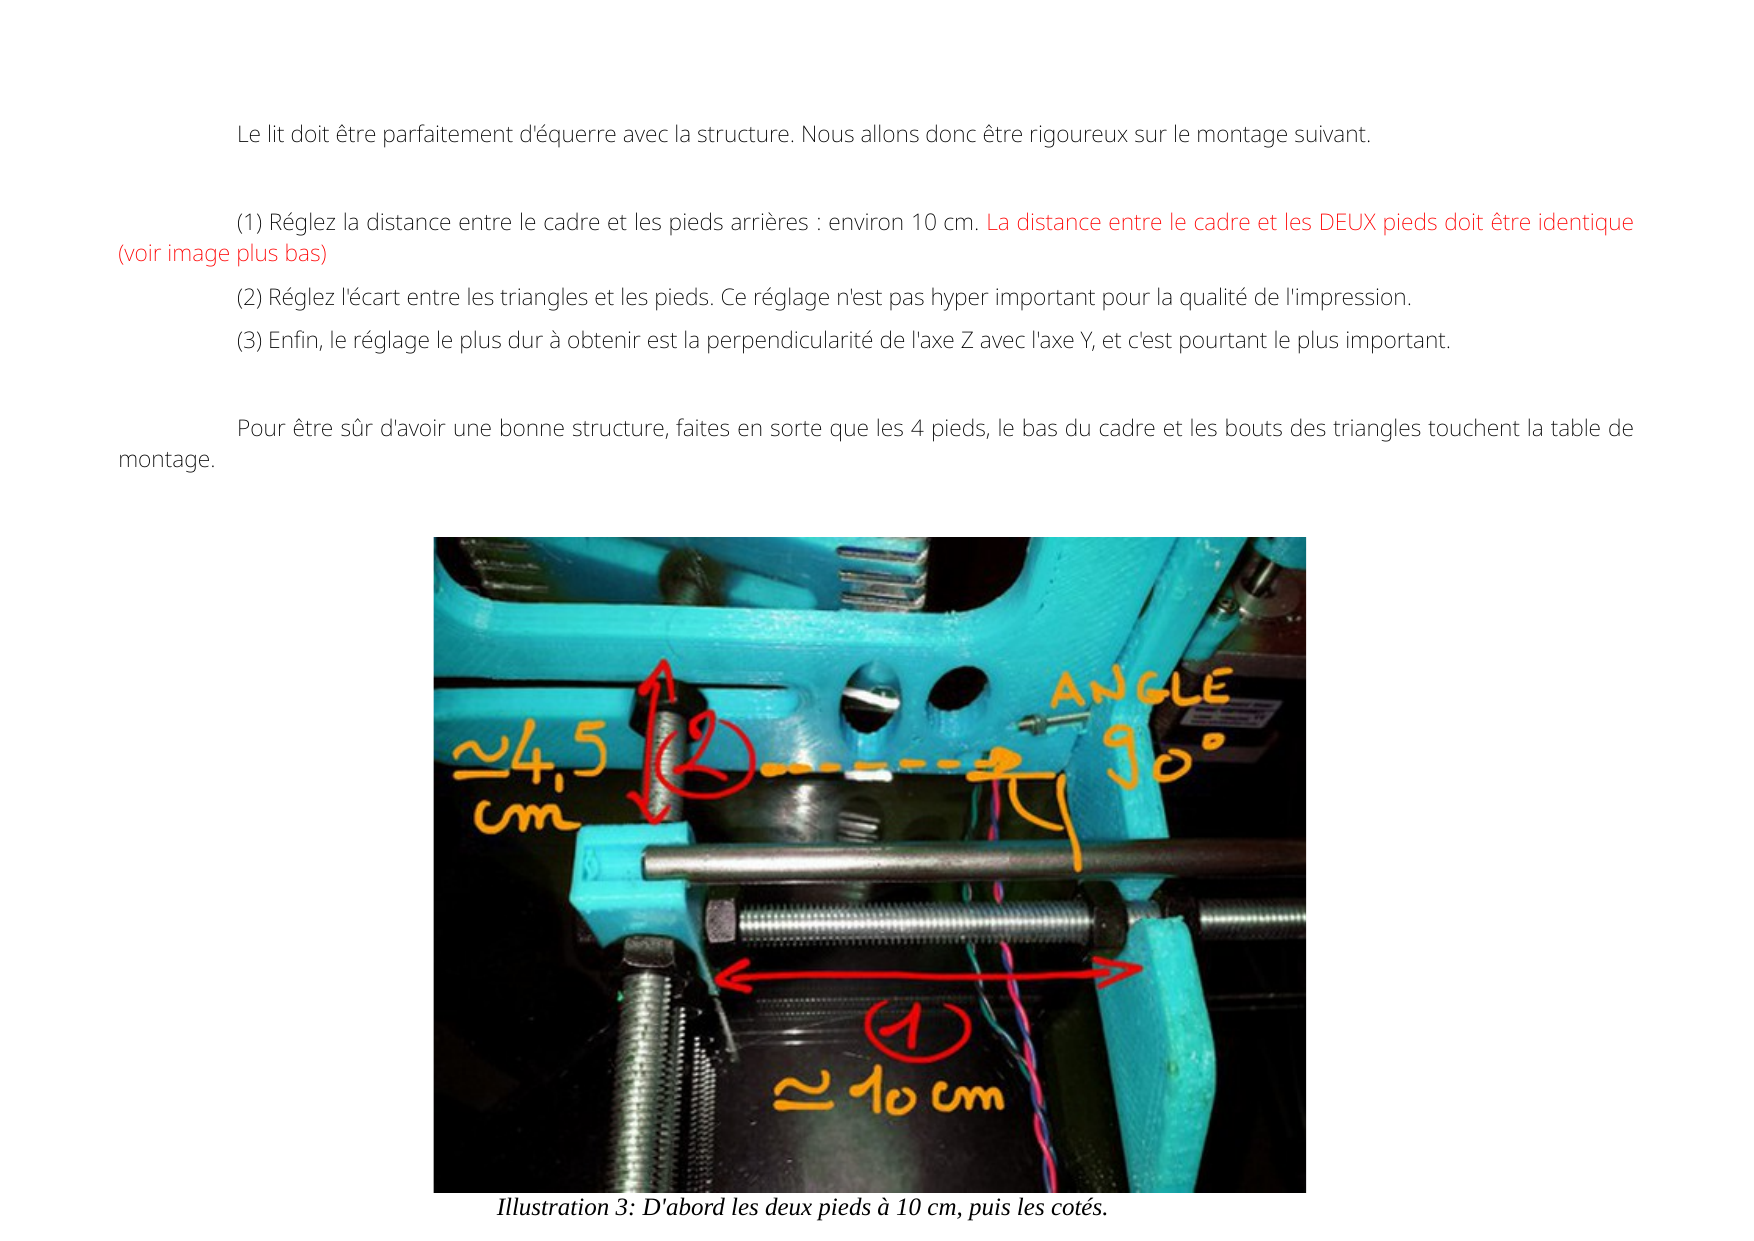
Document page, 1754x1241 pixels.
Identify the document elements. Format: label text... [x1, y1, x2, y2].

text Pour être sûr d'avoir une bonne structure, faites en sorte que les 4 pieds, le bas du cadre et les bouts des triangles touchent la table de montage. [118, 412, 1636, 474]
text (3) Enfin, le réglage le plus dur à obtenir est la perpendicularité de l'axe Z avec l'axe Y, et c'est pourtant le plus important. [118, 324, 1636, 356]
text (2) Réglez l'écart entre les triangles et les pieds. Ce réglage n'est pas hyper important pour la qualité de l'impression. [118, 281, 1636, 312]
text Illustration 3: D'abord les deux pieds à 10 cm, puis les cotés. [497, 1193, 1255, 1221]
text (1) Réglez la distance entre le cadre et les pieds arrières : environ 10 cm. La distance entre le cadre et les DEUX pieds doit être identique (voir image plus bas) [118, 206, 1636, 268]
text Le lit doit être parfaitement d'équerre avec la structure. Nous allons donc être rigoureux sur le montage suivant. [118, 118, 1636, 149]
picture [433, 537, 1307, 1193]
